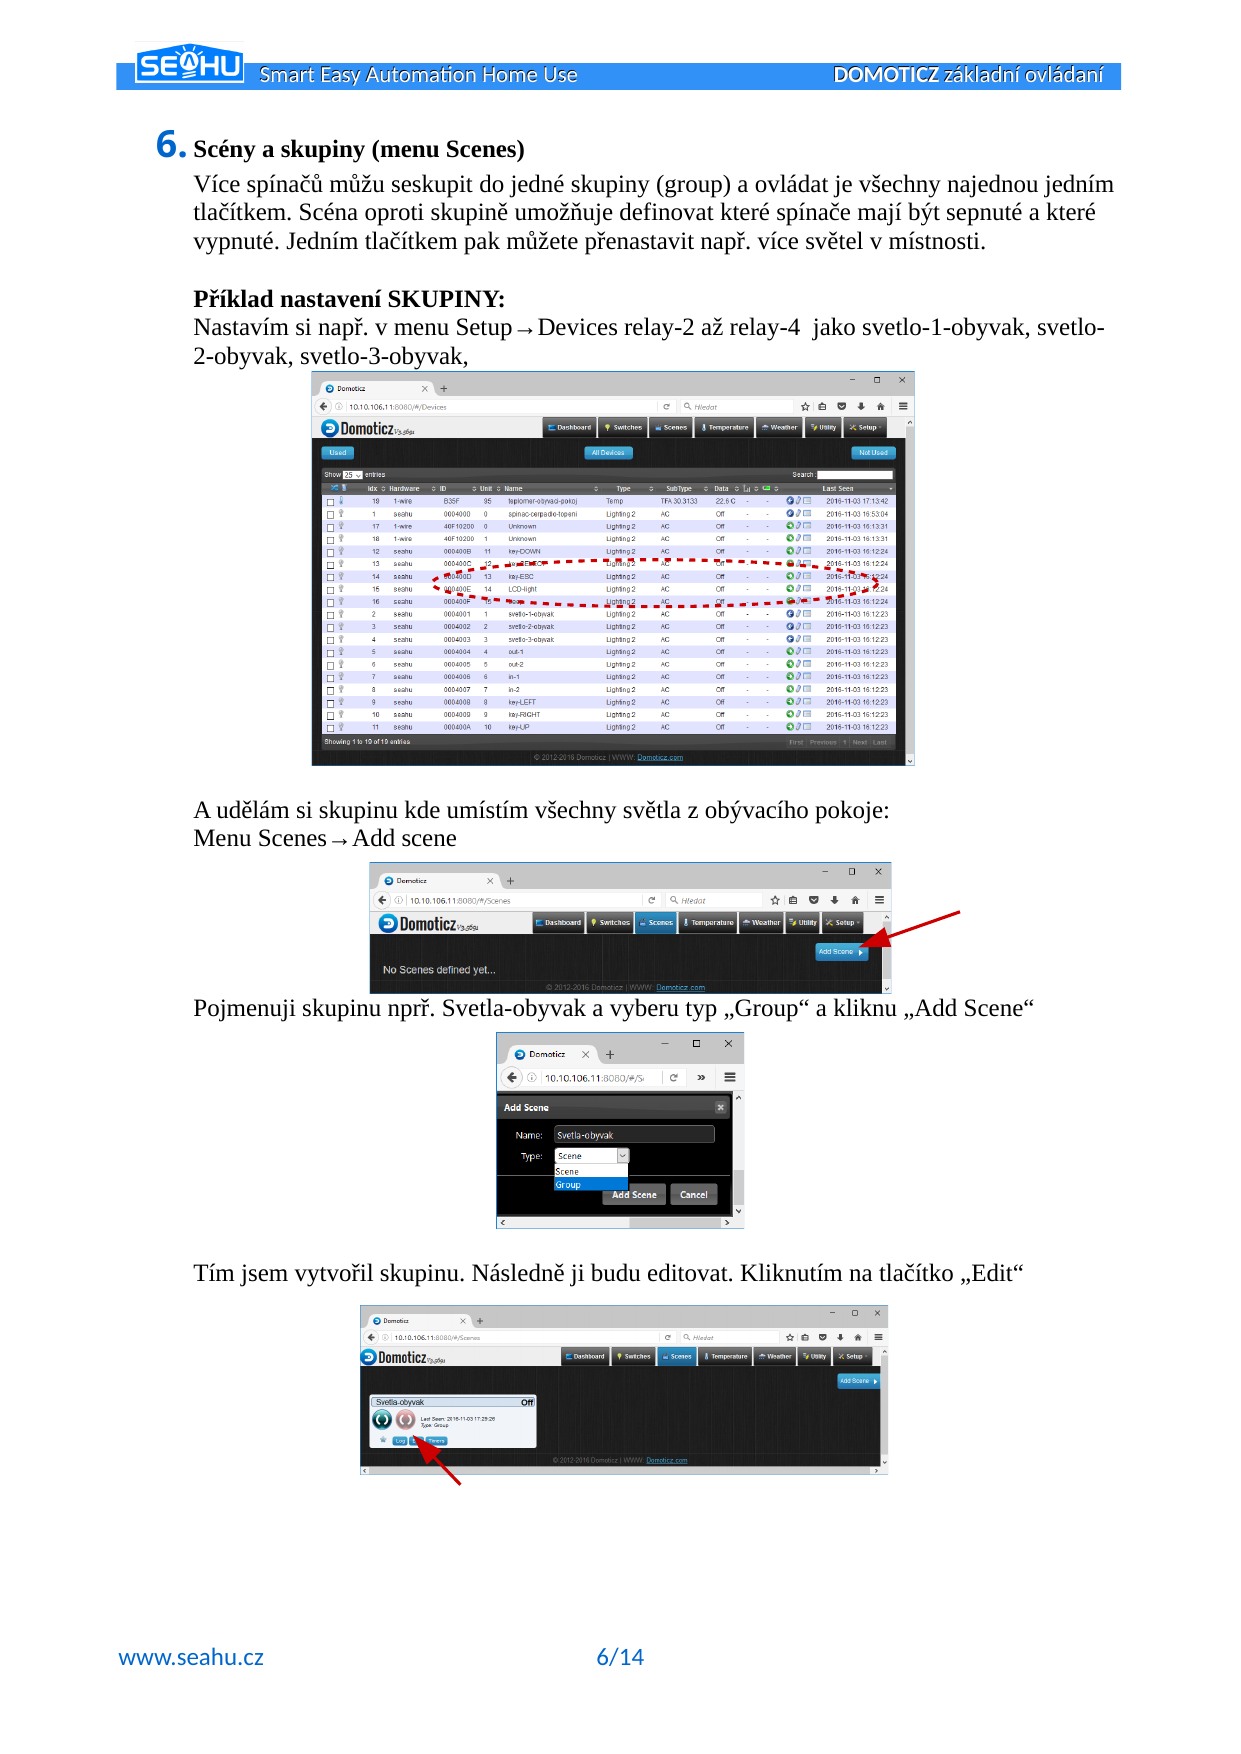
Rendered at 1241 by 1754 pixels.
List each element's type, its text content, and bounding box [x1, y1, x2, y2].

list Tím jsem vytvořil skupinu. Následně ji budu editovat. Kliknutím na tlačítko „Edit“ [156, 1022, 1122, 1532]
picture [496, 1032, 745, 1229]
picture [369, 862, 892, 994]
picture [135, 41, 245, 83]
list Menu Scenes→Add scene Pojmenuji skupinu nprř. Svetla-obyvak a vyberu typ „Group“ a kliknu „Add Scene“ [156, 823, 1122, 1022]
list Scény a skupiny (menu Scenes) Více spínačů můžu seskupit do jedné skupiny (group) a ovládat je všechny najednou jedním tlačítkem. Scéna oproti skupině umožňuje definovat které spínače mají být sepnuté a které vypnuté. Jedním tlačítkem pak můžete přenastavit např. více světel v místnosti. Příklad nastavení SKUPINY: Nastavím si např. v menu Setup→Devices relay-2 až relay-4 jako svetlo-1-obyvak, svetlo-2-obyvak, svetlo-3-obyvak, A udělám si skupinu kde umístím všechny světla z obývacího pokoje: [156, 118, 1122, 823]
picture [360, 1305, 889, 1475]
picture [311, 371, 915, 766]
